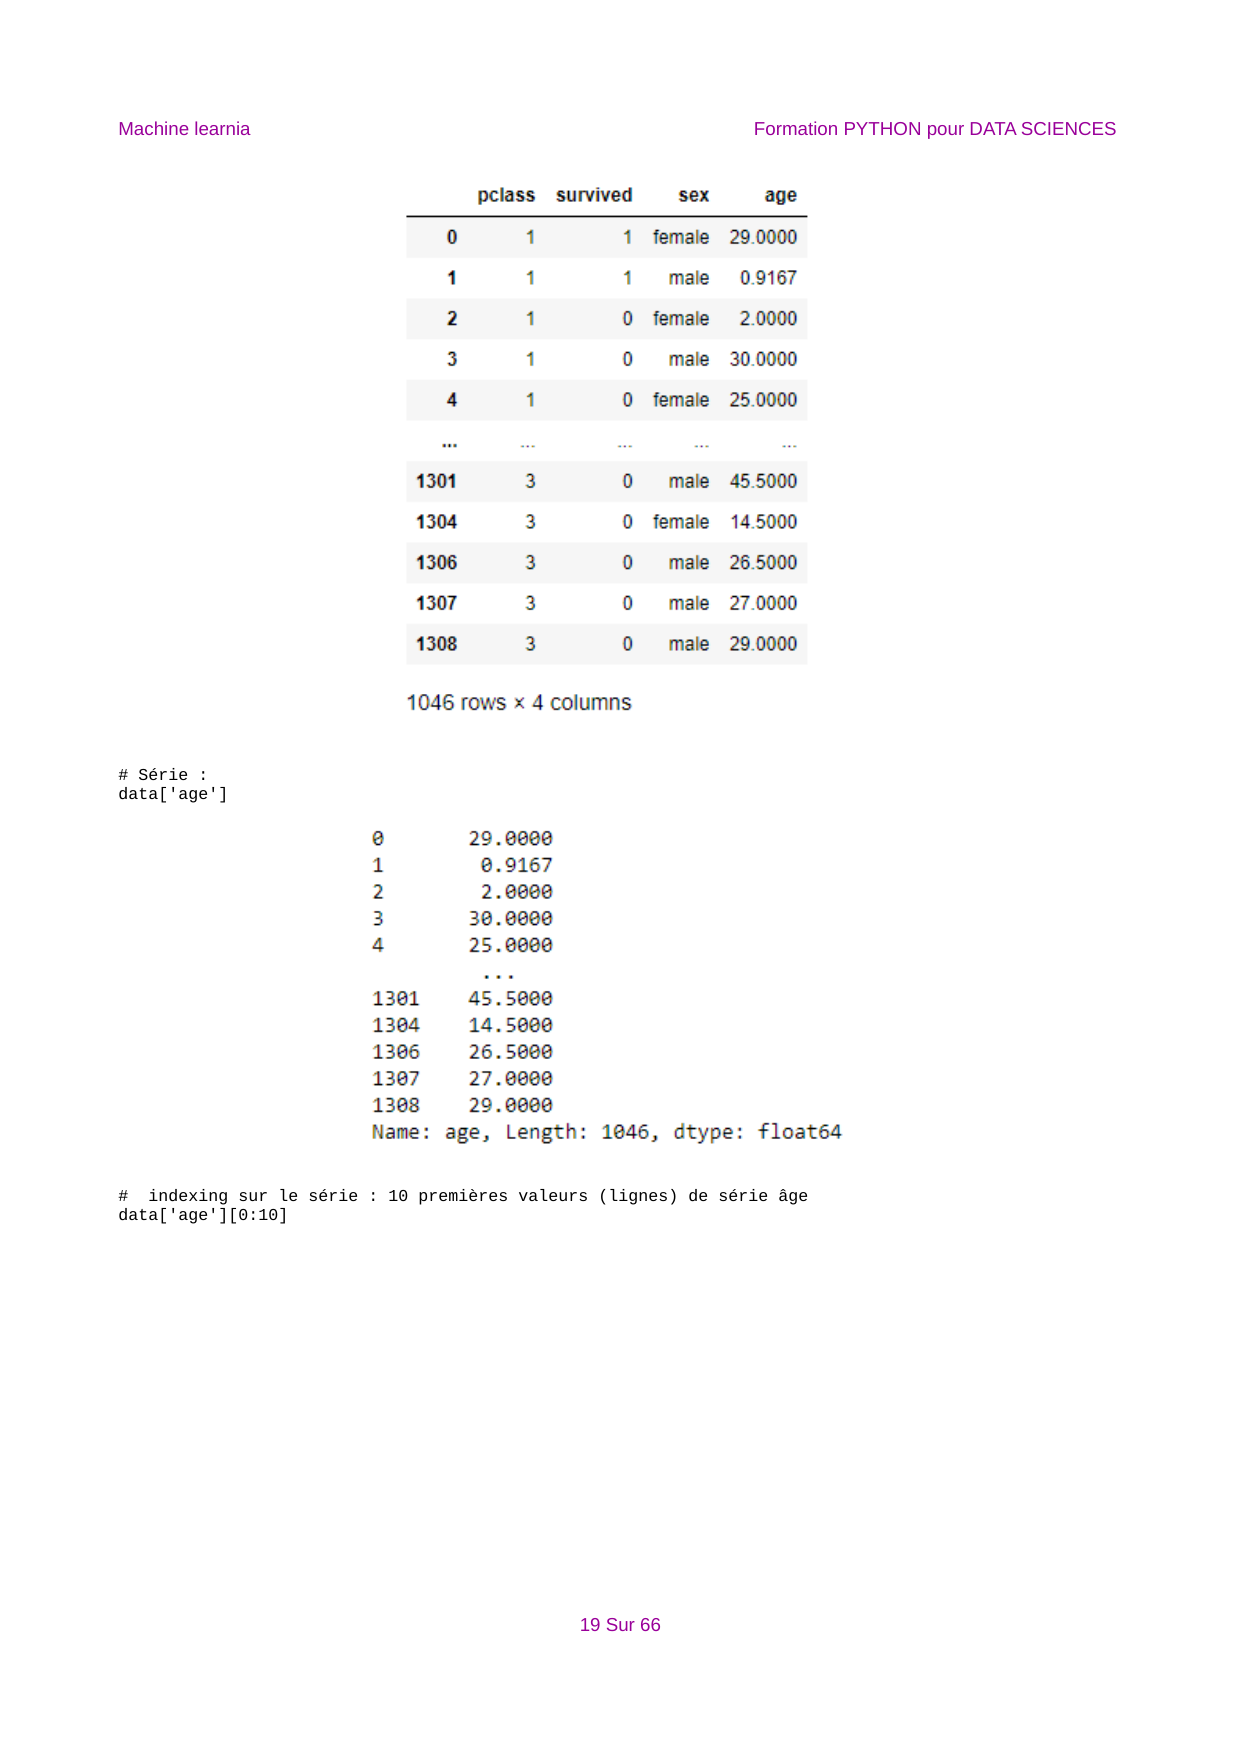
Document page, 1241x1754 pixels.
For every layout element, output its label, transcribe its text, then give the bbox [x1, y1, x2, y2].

text # indexing sur le série : 10 premières valeurs (lignes) de série âge [118, 1187, 1122, 1206]
picture [402, 169, 838, 729]
picture [359, 822, 882, 1150]
text # Série : [118, 766, 1122, 785]
text data['age'][0:10] [118, 1206, 1122, 1225]
text data['age'] [118, 785, 1122, 804]
